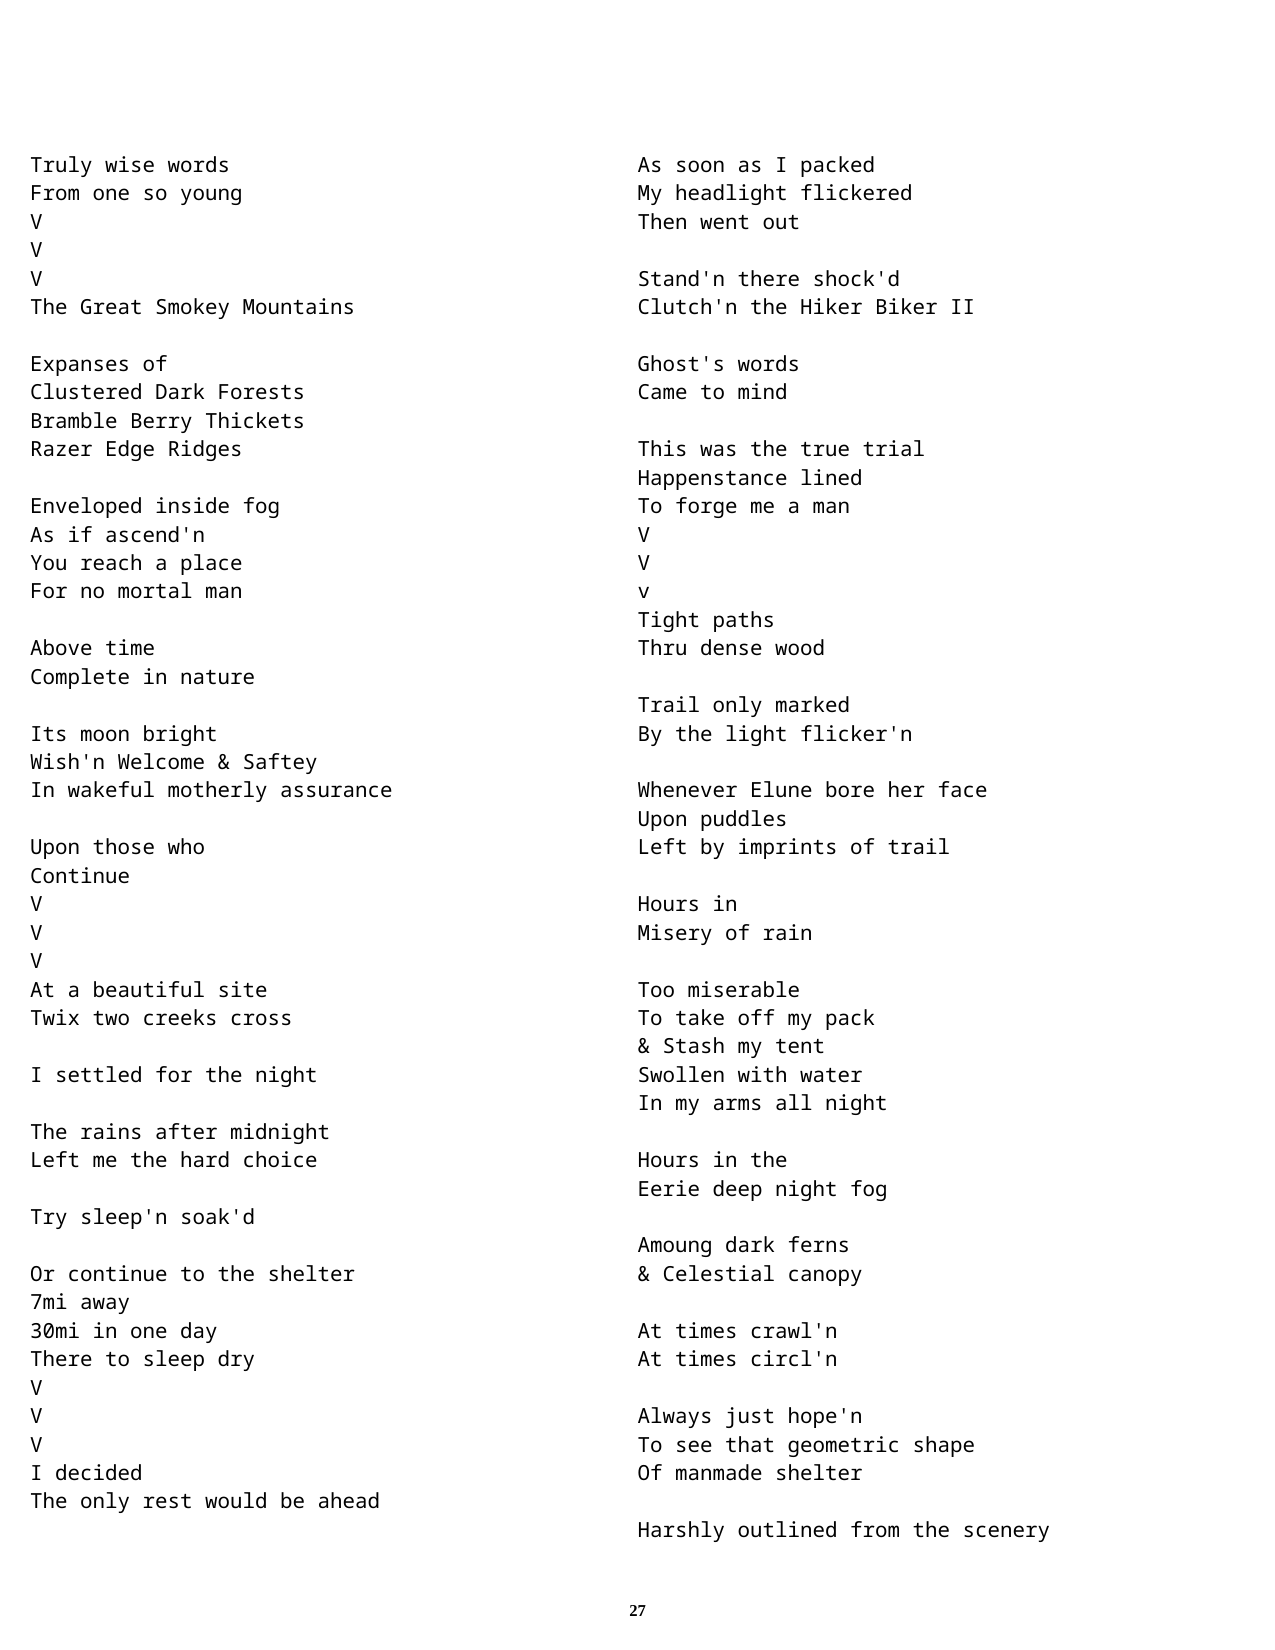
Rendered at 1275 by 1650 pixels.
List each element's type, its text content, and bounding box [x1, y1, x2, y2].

text Continue [30, 861, 637, 889]
text Tight paths [637, 605, 1245, 633]
text V [30, 1430, 637, 1458]
text The rains after midnight [30, 1117, 637, 1145]
text 7mi away [30, 1287, 637, 1316]
text Left me the hard choice [30, 1145, 637, 1174]
text Whenever Elune bore her face [637, 776, 1245, 804]
text Always just hope'n [637, 1401, 1245, 1430]
text 30mi in one day [30, 1316, 637, 1344]
text Its moon bright [30, 719, 637, 747]
text V [30, 946, 637, 975]
text Then went out [637, 207, 1245, 235]
text To forge me a man [637, 491, 1245, 520]
text In my arms all night [637, 1088, 1245, 1117]
text To take off my pack [637, 1003, 1245, 1032]
text Misery of rain [637, 918, 1245, 946]
text Or continue to the shelter [30, 1259, 637, 1287]
text As if ascend'n [30, 520, 637, 548]
text Razer Edge Ridges [30, 434, 637, 463]
text Above time [30, 633, 637, 662]
text The Great Smokey Mountains [30, 292, 637, 321]
text At times circl'n [637, 1344, 1245, 1373]
text V [30, 889, 637, 918]
text Complete in nature [30, 662, 637, 690]
text The only rest would be ahead [30, 1487, 637, 1515]
text Too miserable [637, 975, 1245, 1003]
text Left by imprints of trail [637, 832, 1245, 861]
text Bramble Berry Thickets [30, 406, 637, 434]
text V [30, 207, 637, 235]
text I settled for the night [30, 1060, 637, 1088]
text Wish'n Welcome & Saftey [30, 747, 637, 776]
text There to sleep dry [30, 1344, 637, 1373]
text V [30, 235, 637, 264]
text V [30, 1401, 637, 1430]
text At a beautiful site [30, 975, 637, 1003]
text & Celestial canopy [637, 1259, 1245, 1287]
text Twix two creeks cross [30, 1003, 637, 1032]
text Swollen with water [637, 1060, 1245, 1088]
text Ghost's words [637, 349, 1245, 377]
text Hours in the [637, 1145, 1245, 1174]
text Harshly outlined from the scenery [637, 1515, 1245, 1543]
text Stand'n there shock'd [637, 264, 1245, 292]
text My headlight flickered [637, 178, 1245, 207]
text Try sleep'n soak'd [30, 1202, 637, 1231]
text In wakeful motherly assurance [30, 776, 637, 804]
text Of manmade shelter [637, 1458, 1245, 1487]
text By the light flicker'n [637, 719, 1245, 747]
text Upon puddles [637, 804, 1245, 832]
text You reach a place [30, 548, 637, 577]
text Clutch'n the Hiker Biker II [637, 292, 1245, 321]
text This was the true trial [637, 434, 1245, 463]
text As soon as I packed [637, 150, 1245, 178]
text I decided [30, 1458, 637, 1487]
text v [637, 577, 1245, 605]
text Amoung dark ferns [637, 1231, 1245, 1259]
text Upon those who [30, 832, 637, 861]
text V [30, 264, 637, 292]
text Trail only marked [637, 690, 1245, 719]
text Came to mind [637, 377, 1245, 406]
text Thru dense wood [637, 633, 1245, 662]
text V [637, 520, 1245, 548]
text Eerie deep night fog [637, 1174, 1245, 1202]
text Truly wise words [30, 150, 637, 178]
text Enveloped inside fog [30, 491, 637, 520]
text V [30, 1373, 637, 1401]
text Clustered Dark Forests [30, 377, 637, 406]
text At times crawl'n [637, 1316, 1245, 1344]
text & Stash my tent [637, 1032, 1245, 1060]
text Hours in [637, 889, 1245, 918]
text V [30, 918, 637, 946]
text From one so young [30, 178, 637, 207]
text Expanses of [30, 349, 637, 377]
text To see that geometric shape [637, 1430, 1245, 1458]
text Happenstance lined [637, 463, 1245, 491]
text V [637, 548, 1245, 577]
text For no mortal man [30, 577, 637, 605]
